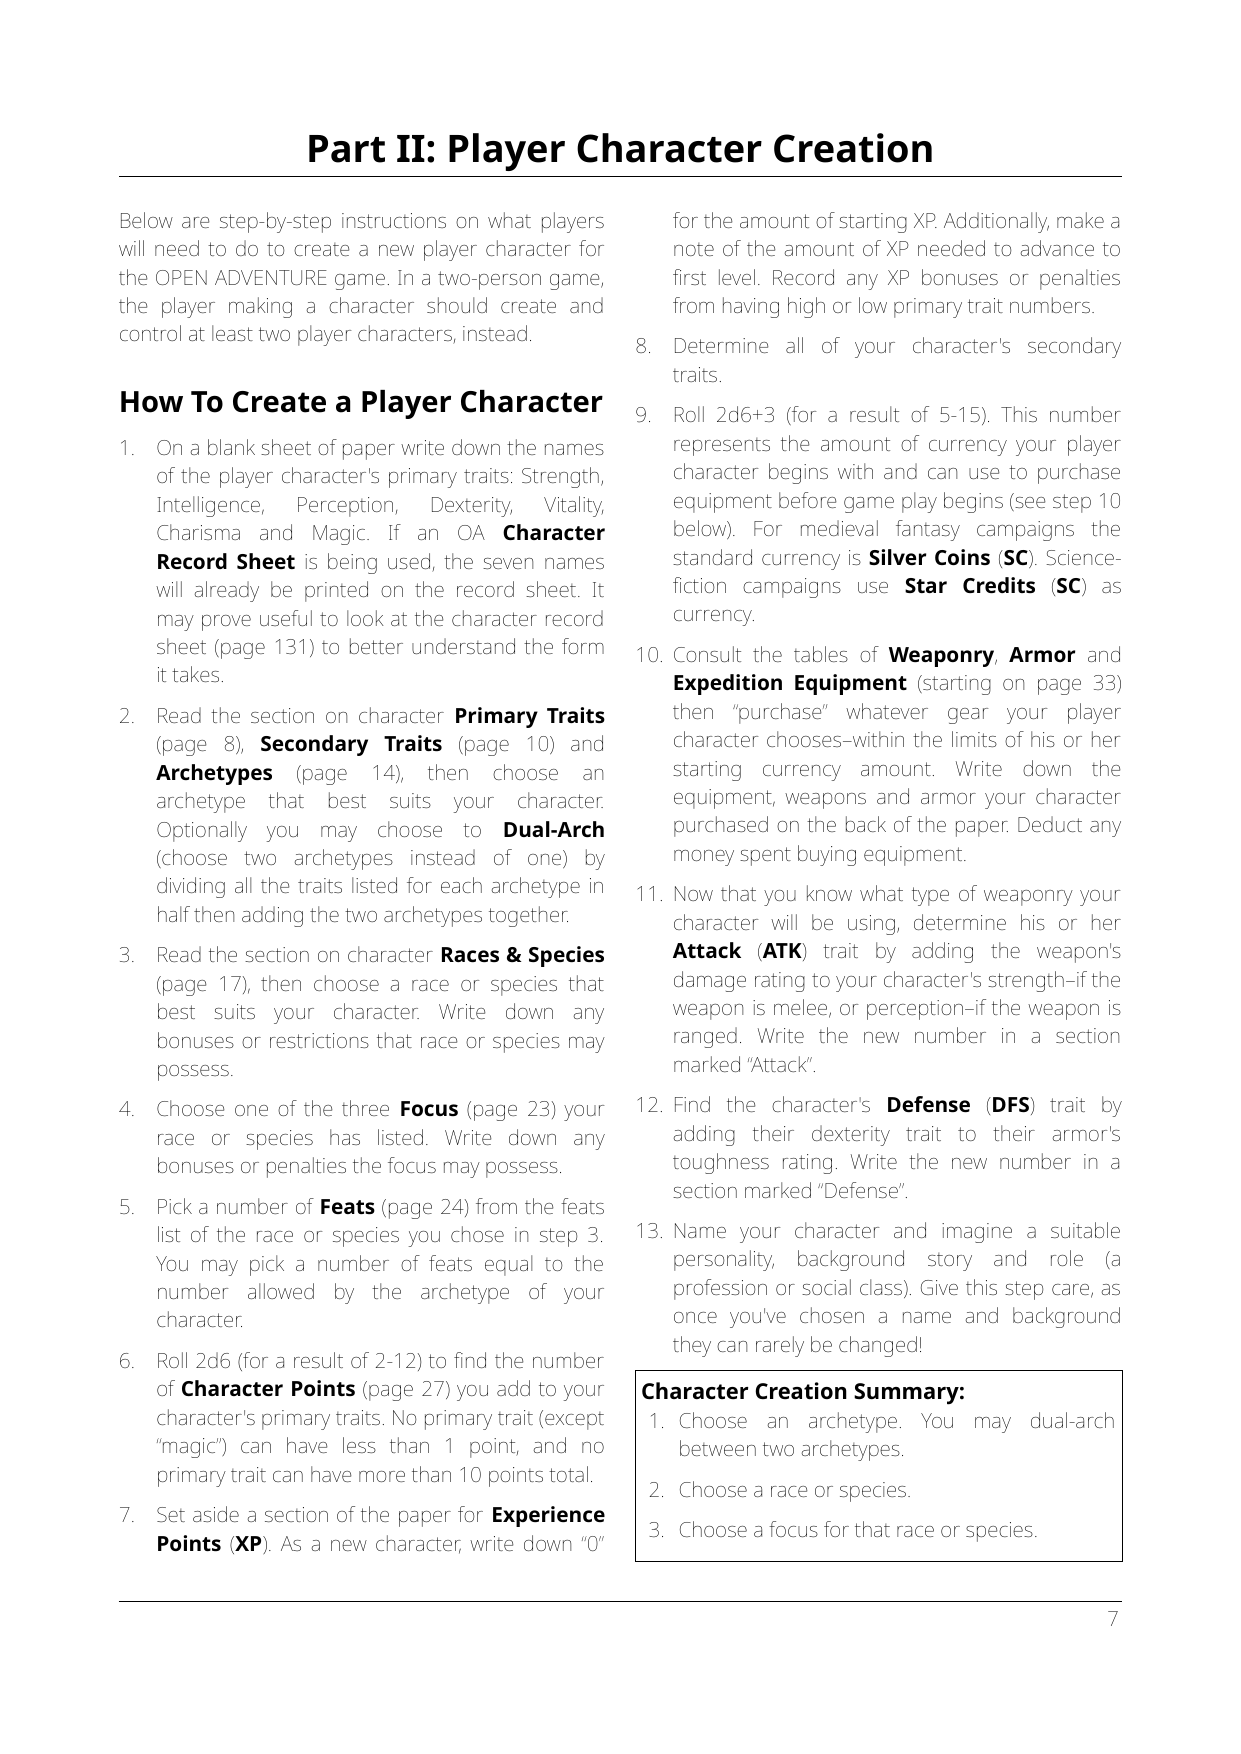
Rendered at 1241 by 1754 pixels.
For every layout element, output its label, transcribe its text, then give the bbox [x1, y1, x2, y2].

list On a blank sheet of paper write down the names of the player character's primary traits: Strength, Intelligence, Perception, Dexterity, Vitality, Charisma and Magic. If an OA Character Record Sheet is being used, the seven names will already be printed on the record sheet. It may prove useful to look at the character record sheet (page 91) to better understand the form it takes. [118, 433, 605, 689]
list Set aside a section of the paper for Experience Points (XP). As a new character, write down “0” [118, 1500, 605, 1557]
list Roll 2d6 (for a result of 2-12) to find the number of Character Points (page 20) you add to your character's primary traits. No primary trait (except “magic”) can have less than 1 point, and no primary trait can have more than 10 points total. [118, 1346, 605, 1488]
list Pick a number of Feats (page 17) from the feats list of the race or species you chose in step 3. You may pick a number of feats equal to the number allowed by the archetype of your character. [118, 1192, 605, 1334]
table_header Character Creation Summary: Choose an archetype. You may dual-arch between two archetypes. Choose a race or species. Choose a focus for that race or species. Choose a number of feats for that race or species as allowed by the chosen archetype. Roll 2d6 and add that many character points to your character's primary traits. Calculate secondary traits then apply any bonuses or detriments from archetypes, race or species, focus and feats. Roll 2d6+3 for initial currency and buy starting weapons, armor and expedition gear. Determine attack and defense traits. Choose a name, personality, background and role for your player character. [636, 1371, 1122, 1561]
list Choose one of the three Focus (page 16) your race or species has listed. Write down any bonuses or penalties the focus may possess. [118, 1094, 605, 1180]
list Roll 2d6+3 (for a result of 5-15). This number represents the amount of currency your player character begins with and can use to purchase equipment before game play begins (see step 10 below). For medieval fantasy campaigns the standard currency is Silver Coins (SC). Science-fiction campaigns use Star Credits (SC) as currency. [635, 400, 1122, 628]
list Determine all of your character's secondary traits. [635, 332, 1122, 388]
list Find the character's Defense (DFS) trait by adding their dexterity trait to their armor's toughness rating. Write the new number in a section marked “Defense”. [635, 1090, 1122, 1204]
list for the amount of starting XP. Additionally, make a note of the amount of XP needed to advance to first level. Record any XP bonuses or penalties from having high or low primary trait numbers. [635, 206, 1122, 319]
list Name your character and imagine a suitable personality, background story and role (a profession or social class). Give this step care, as once you've chosen a name and background they can rarely be changed! [635, 1216, 1122, 1358]
list Read the section on character Races & Species (page 12), then choose a race or species that best suits your character. Write down any bonuses or restrictions that race or species may possess. [118, 940, 605, 1083]
subtitle How To Create a Player Character [118, 381, 605, 421]
list Consult the tables of Weaponry, Armor and Expedition Equipment (starting on page 23) then “purchase” whatever gear your player character chooses–within the limits of his or her starting currency amount. Write down the equipment, weapons and armor your character purchased on the back of the paper. Deduct any money spent buying equipment. [635, 640, 1122, 867]
text Below are step-by-step instructions on what players will need to do to create a new player character for the OPEN ADVENTURE game. In a two-person game, the player making a character should create and control at least two player characters, instead. [118, 206, 605, 348]
list Now that you know what type of weaponry your character will be using, determine his or her Attack (ATK) trait by adding the weapon's damage rating to your character's strength–if the weapon is melee, or perception–if the weapon is ranged. Write the new number in a section marked “Attack”. [635, 879, 1122, 1078]
list Read the section on character Primary Traits (page 6), Secondary Traits (page 7) and Archetypes (page 10), then choose an archetype that best suits your character. Optionally you may choose to Dual-Arch (choose two archetypes instead of one) by dividing all the traits listed for each archetype in half then adding the two archetypes together. [118, 701, 605, 928]
